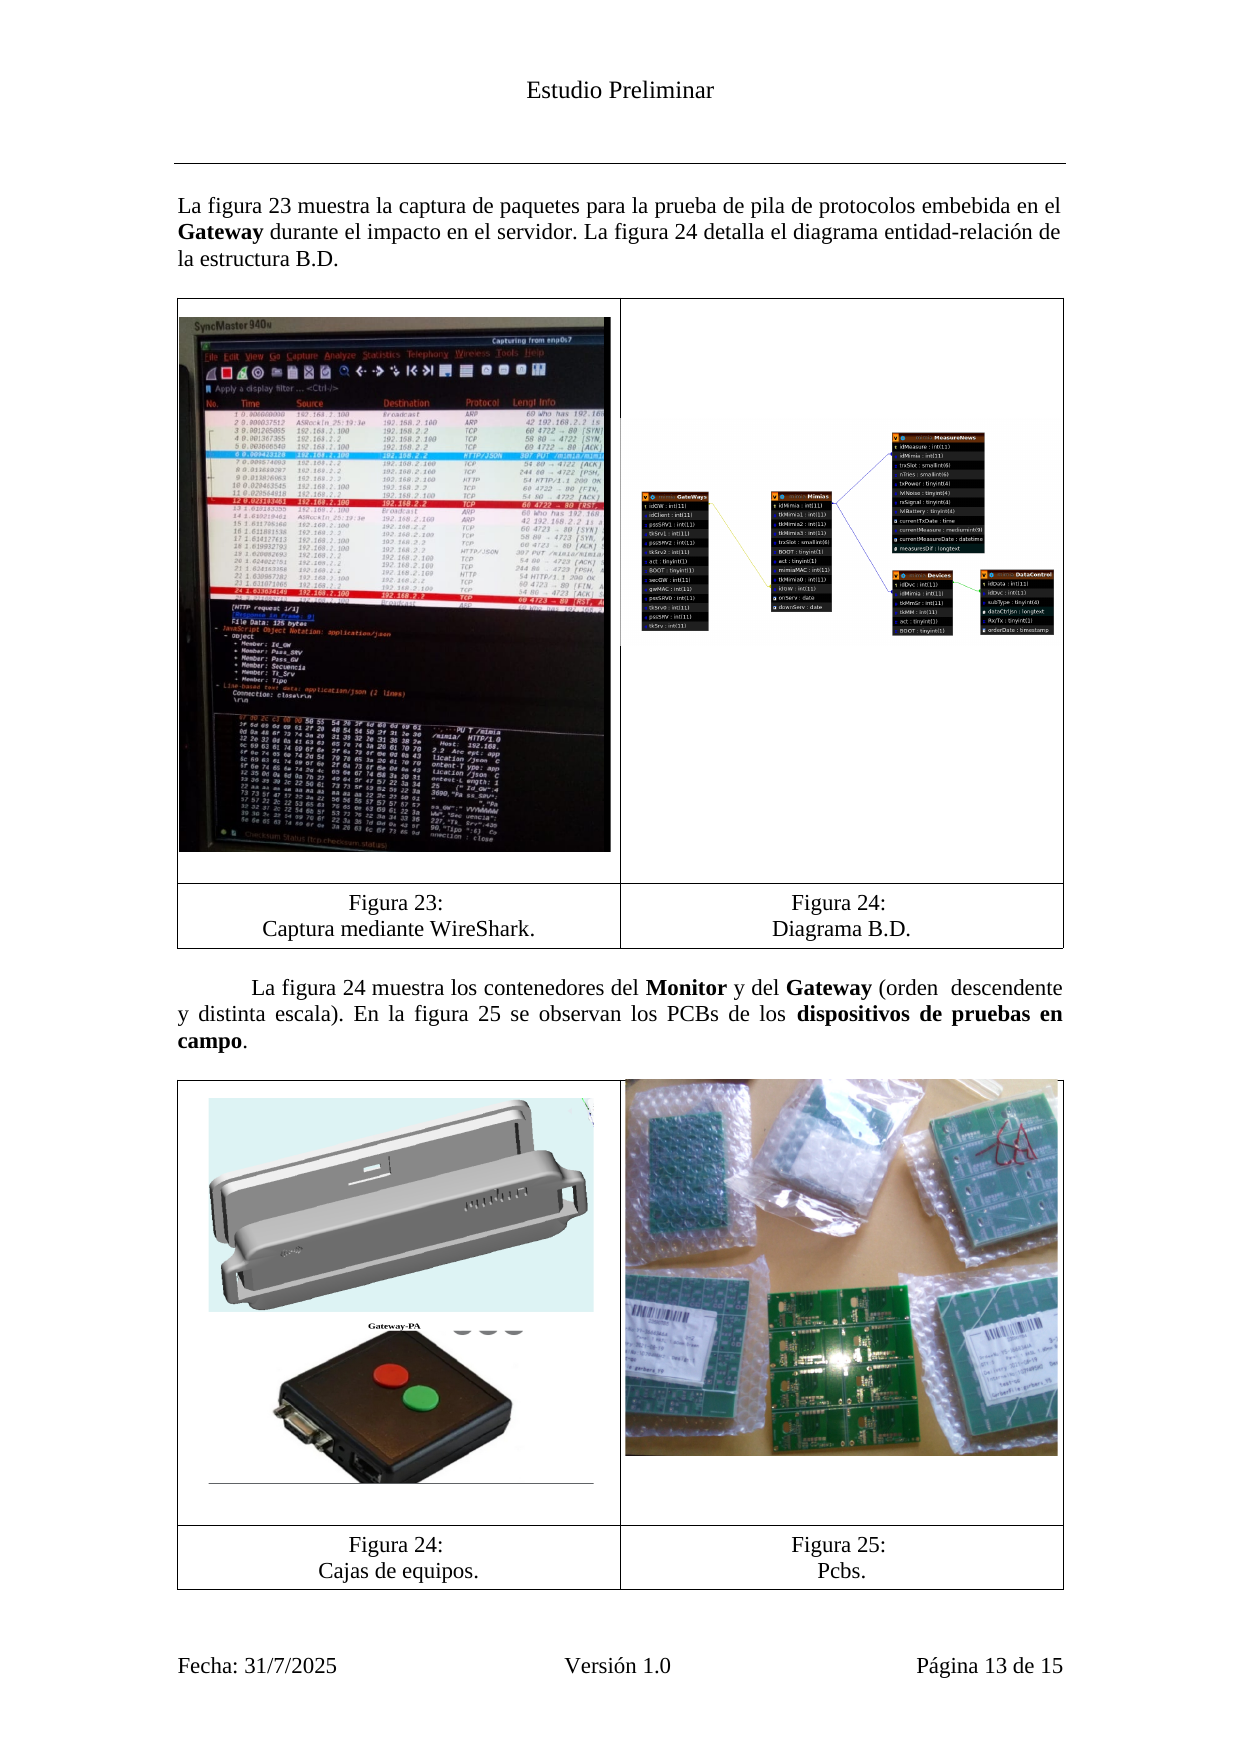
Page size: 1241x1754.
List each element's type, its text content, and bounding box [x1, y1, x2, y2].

picture [179, 317, 611, 852]
table_cell Figura 24: Cajas de equipos. [178, 1526, 620, 1589]
table_header [621, 1081, 1063, 1525]
table_cell Figura 24: Diagrama B.D. [621, 884, 1063, 948]
table_cell Figura 25: Pcbs. [621, 1526, 1063, 1589]
table_header [621, 299, 1063, 883]
text La figura 24 muestra los contenedores del Monitor y del Gateway (orden descendente y distinta escala). En la figura 25 se observan los PCBs de los dispositivos de pruebas en campo. [177, 974, 1063, 1053]
text La figura 23 muestra la captura de paquetes para la prueba de pila de protocolos embebida en el Gateway durante el impacto en el servidor. La figura 24 detalla el diagrama entidad-relación de la estructura B.D. [177, 192, 1063, 271]
table_cell Figura 23: Captura mediante WireShark. [178, 884, 620, 948]
table_header [178, 1081, 620, 1525]
picture [642, 429, 1063, 647]
picture [208, 1098, 594, 1484]
picture [625, 1079, 1058, 1456]
table_header [178, 299, 620, 883]
